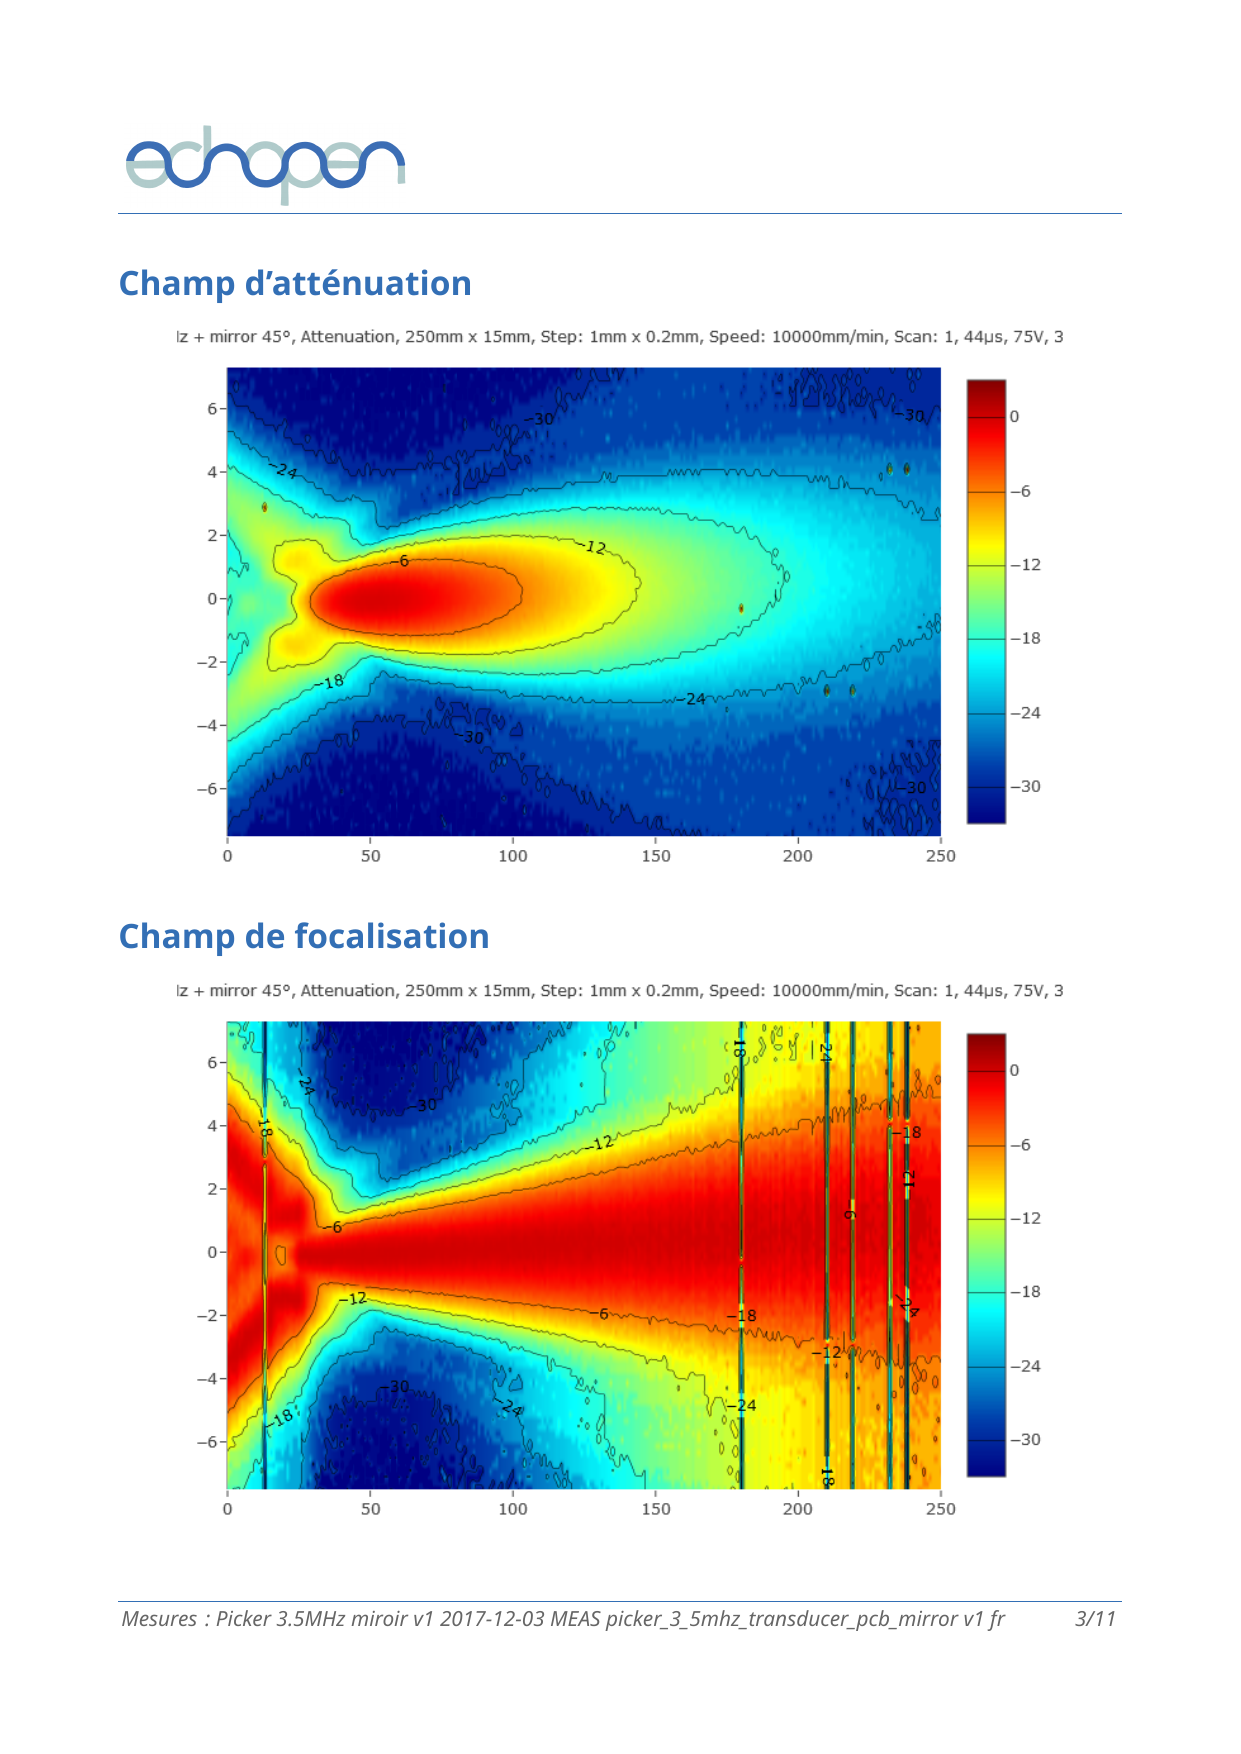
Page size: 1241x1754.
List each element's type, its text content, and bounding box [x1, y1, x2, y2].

picture [177, 971, 1063, 1540]
subtitle Champ de focalisation [118, 913, 1122, 959]
picture [177, 317, 1063, 887]
subtitle Champ d’atténuation [118, 259, 1122, 305]
picture [123, 123, 407, 208]
